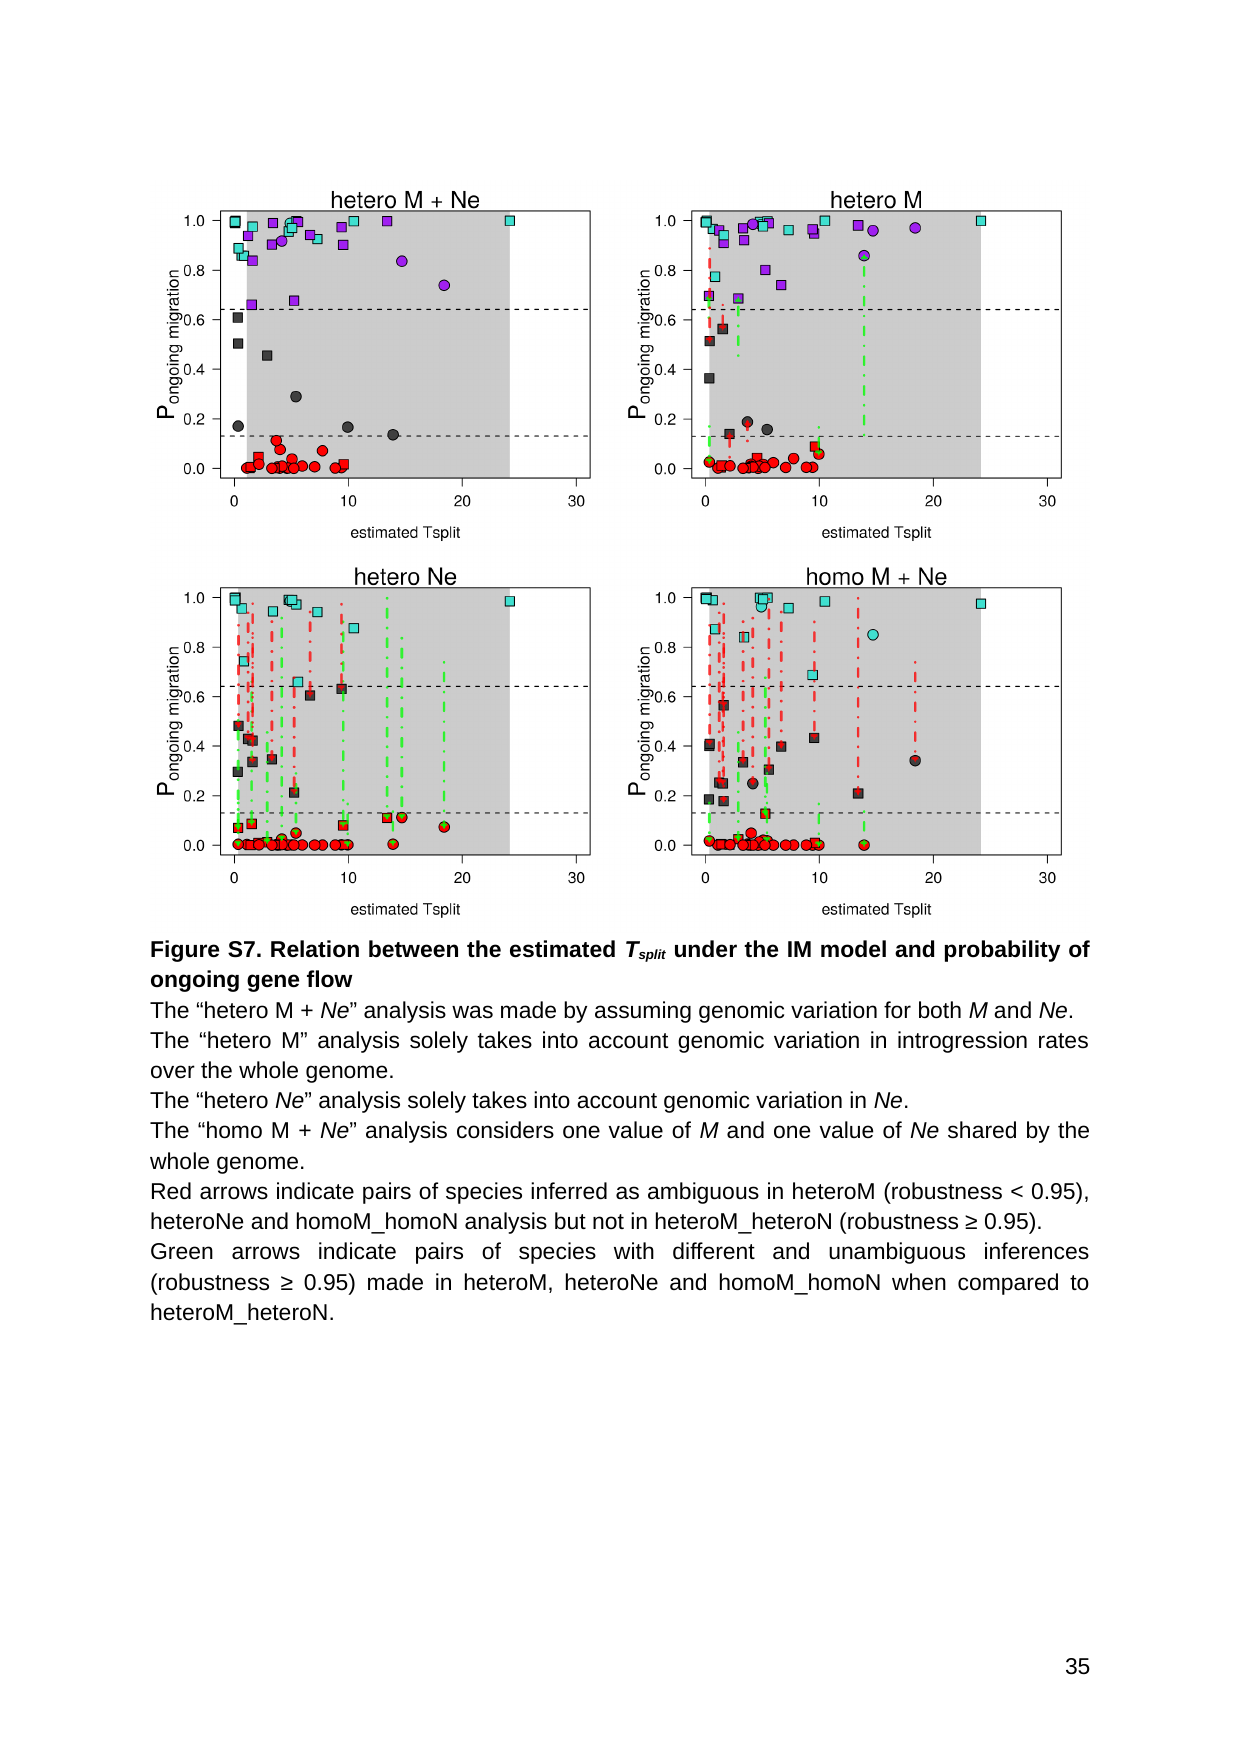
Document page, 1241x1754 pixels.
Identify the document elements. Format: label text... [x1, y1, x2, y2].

text Red arrows indicate pairs of species inferred as ambiguous in heteroM (robustness < 0.95), heteroNe and homoM_homoN analysis but not in heteroM_heteroN (robustness ≥ 0.95). [150, 1178, 1090, 1234]
text Green arrows indicate pairs of species with different and unambiguous inferences (robustness ≥ 0.95) made in heteroM, heteroNe and homoM_homoN when compared to heteroM_heteroN. [150, 1238, 1090, 1325]
text The “hetero M + Ne” analysis was made by assuming genomic variation for both M and Ne. [150, 997, 1090, 1023]
picture [150, 180, 1091, 933]
text Figure S7. Relation between the estimated Tsplit under the IM model and probability of ongoing gene flow [150, 936, 1090, 993]
text The “hetero M” analysis solely takes into account genomic variation in introgression rates over the whole genome. [150, 1027, 1090, 1083]
text The “homo M + Ne” analysis considers one value of M and one value of Ne shared by the whole genome. [150, 1117, 1090, 1174]
text The “hetero Ne” analysis solely takes into account genomic variation in Ne. [150, 1087, 1090, 1113]
